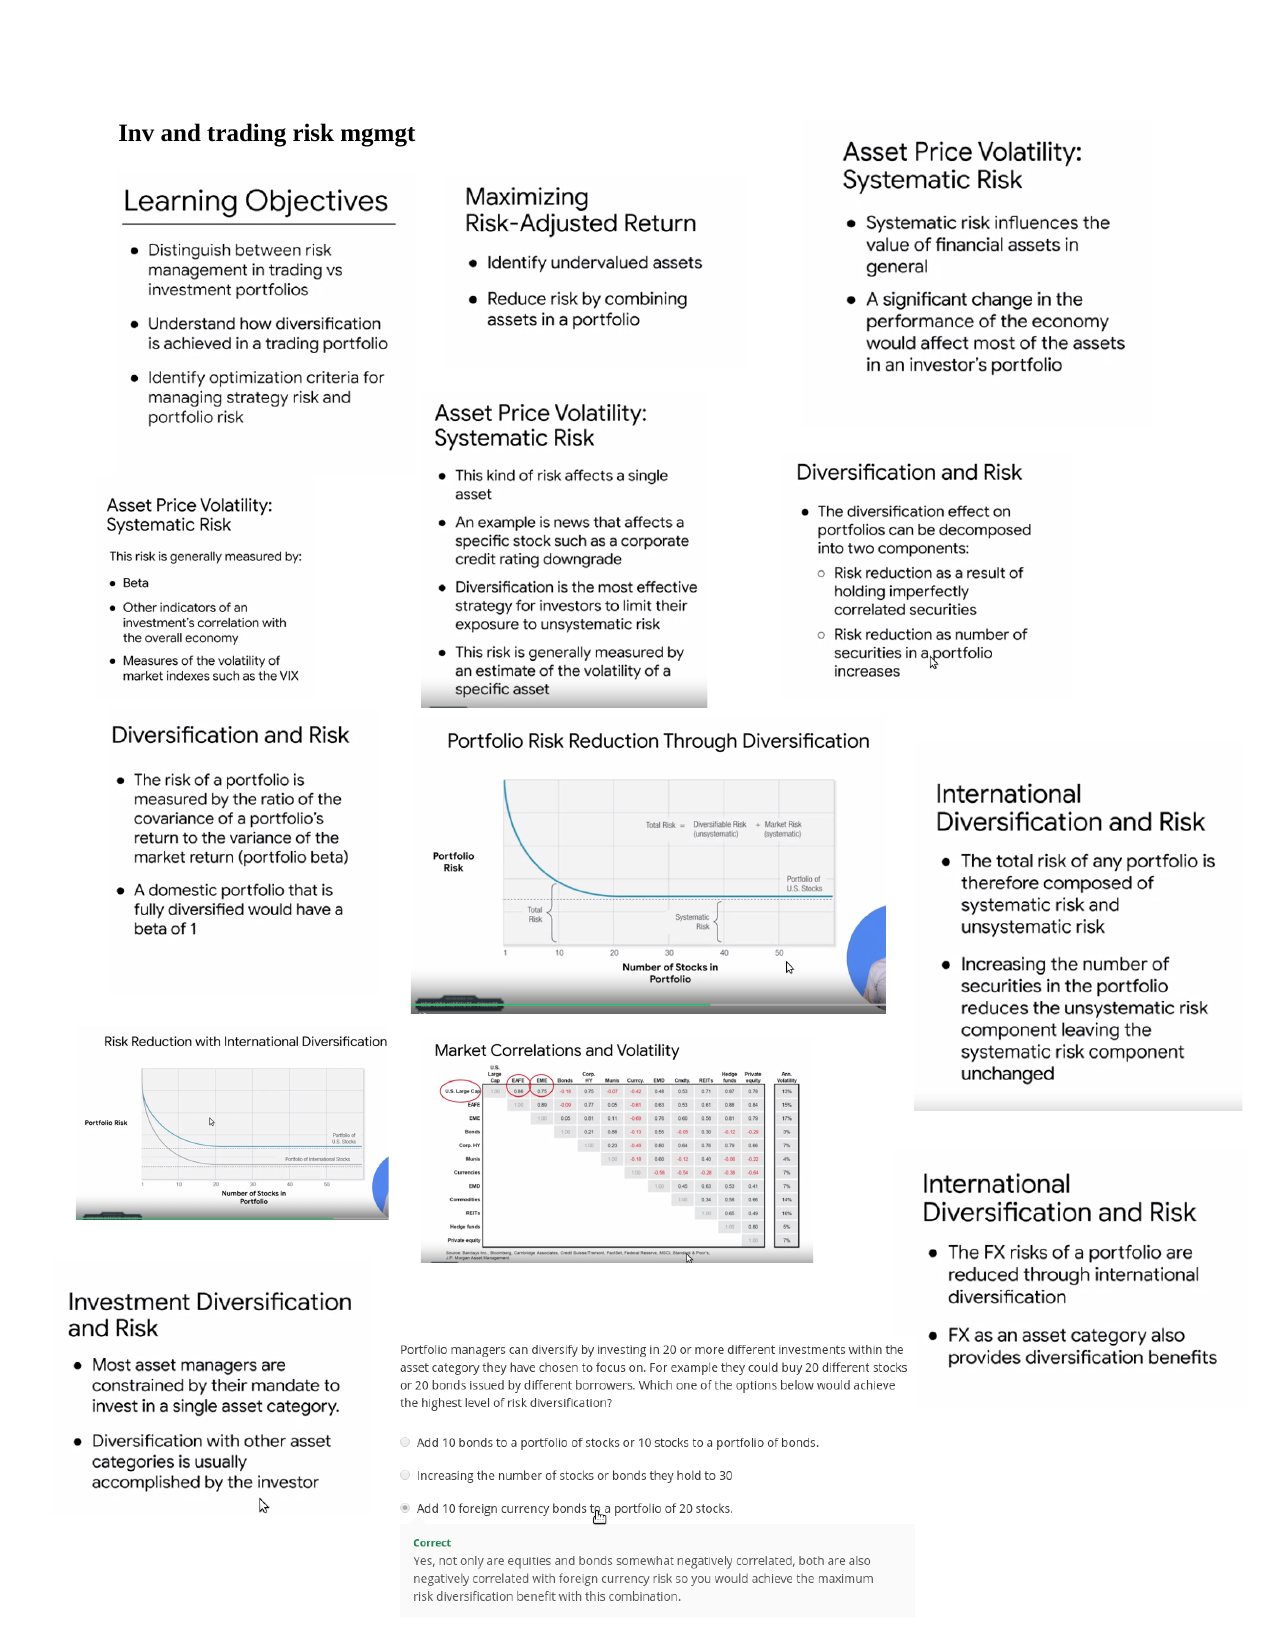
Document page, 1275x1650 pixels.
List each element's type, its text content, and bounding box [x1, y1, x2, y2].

picture [50, 1258, 373, 1516]
text Inv and trading risk mgmgt [118, 118, 1157, 147]
picture [782, 452, 1072, 702]
picture [75, 1025, 389, 1220]
picture [410, 714, 886, 1014]
picture [442, 177, 749, 368]
picture [913, 742, 1243, 1111]
picture [107, 707, 379, 994]
picture [421, 393, 708, 708]
picture [420, 1036, 814, 1263]
picture [386, 1150, 1250, 1650]
picture [95, 477, 315, 698]
picture [116, 171, 415, 476]
picture [802, 121, 1151, 427]
